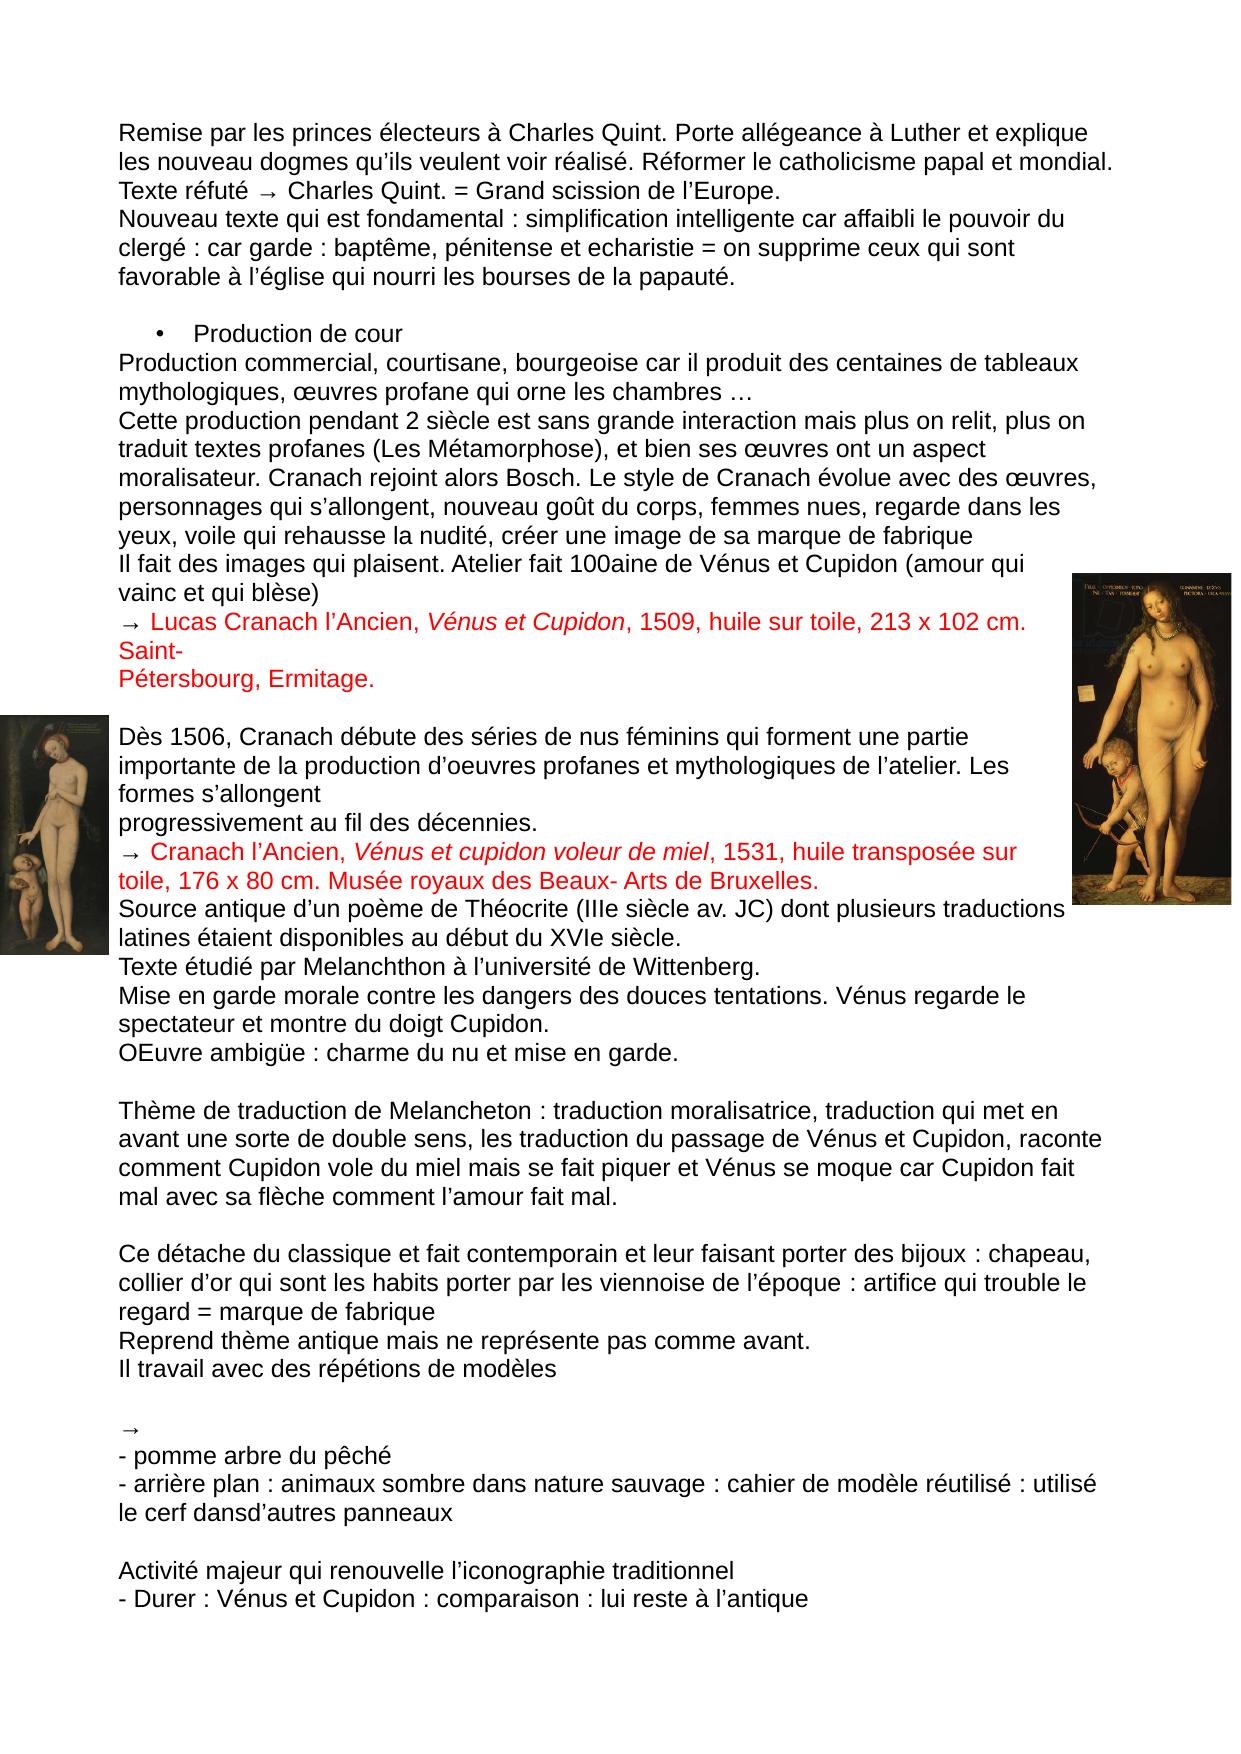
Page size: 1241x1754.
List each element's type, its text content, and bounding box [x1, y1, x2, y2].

text Thème de traduction de Melancheton : traduction moralisatrice, traduction qui met en avant une sorte de double sens, les traduction du passage de Vénus et Cupidon, raconte comment Cupidon vole du miel mais se fait piquer et Vénus se moque car Cupidon fait mal avec sa flèche comment l’amour fait mal. [118, 1096, 1122, 1211]
text Il fait des images qui plaisent. Atelier fait 100aine de Vénus et Cupidon (amour qui vainc et qui blèse) [118, 549, 1122, 607]
text Nouveau texte qui est fondamental : simplification intelligente car affaibli le pouvoir du clergé : car garde : baptême, pénitense et echaristie = on supprime ceux qui sont favorable à l’église qui nourri les bourses de la papauté. [118, 204, 1122, 291]
text Production commercial, courtisane, bourgeoise car il produit des centaines de tableaux mythologiques, œuvres profane qui orne les chambres … [118, 348, 1122, 406]
text - Durer : Vénus et Cupidon : comparaison : lui reste à l’antique [118, 1584, 1122, 1613]
picture [0, 715, 109, 955]
text Ce détache du classique et fait contemporain et leur faisant porter des bijoux : chapeau, collier d’or qui sont les habits porter par les viennoise de l’époque : artifice qui trouble le regard = marque de fabrique [118, 1239, 1122, 1326]
text Activité majeur qui renouvelle l’iconographie traditionnel [118, 1556, 1122, 1584]
text → Lucas Cranach l’Ancien, Vénus et Cupidon, 1509, huile sur toile, 213 x 102 cm. Saint- [118, 607, 1072, 664]
text Reprend thème antique mais ne représente pas comme avant. [118, 1326, 1122, 1354]
text Cette production pendant 2 siècle est sans grande interaction mais plus on relit, plus on traduit textes profanes (Les Métamorphose), et bien ses œuvres ont un aspect moralisateur. Cranach rejoint alors Bosch. Le style de Cranach évolue avec des œuvres, personnages qui s’allongent, nouveau goût du corps, femmes nues, regarde dans les yeux, voile qui rehausse la nudité, créer une image de sa marque de fabrique [118, 406, 1122, 549]
text → [118, 1412, 1122, 1441]
text progressivement au fil des décennies. [118, 808, 1072, 837]
text OEuvre ambigüe : charme du nu et mise en garde. [118, 1038, 1122, 1067]
text Pétersbourg, Ermitage. [118, 664, 1072, 693]
text Mise en garde morale contre les dangers des douces tentations. Vénus regarde le spectateur et montre du doigt Cupidon. [118, 981, 1122, 1038]
picture [1072, 573, 1232, 905]
text Source antique d’un poème de Théocrite (IIIe siècle av. JC) dont plusieurs traductions latines étaient disponibles au début du XVIe siècle. [118, 894, 1122, 952]
text Dès 1506, Cranach débute des séries de nus féminins qui forment une partie importante de la production d’oeuvres profanes et mythologiques de l’atelier. Les formes s’allongent [118, 722, 1072, 808]
list Production de cour [156, 319, 1122, 348]
text → Cranach l’Ancien, Vénus et cupidon voleur de miel, 1531, huile transposée sur toile, 176 x 80 cm. Musée royaux des Beaux- Arts de Bruxelles. [118, 837, 1072, 894]
text Il travail avec des répétions de modèles [118, 1354, 1122, 1383]
text Remise par les princes électeurs à Charles Quint. Porte allégeance à Luther et explique les nouveau dogmes qu’ils veulent voir réalisé. Réformer le catholicisme papal et mondial. Texte réfuté → Charles Quint. = Grand scission de l’Europe. [118, 118, 1122, 204]
text - pomme arbre du pêché [118, 1441, 1122, 1469]
text - arrière plan : animaux sombre dans nature sauvage : cahier de modèle réutilisé : utilisé le cerf dansd’autres panneaux [118, 1469, 1122, 1527]
text Texte étudié par Melanchthon à l’université de Wittenberg. [118, 952, 1122, 981]
